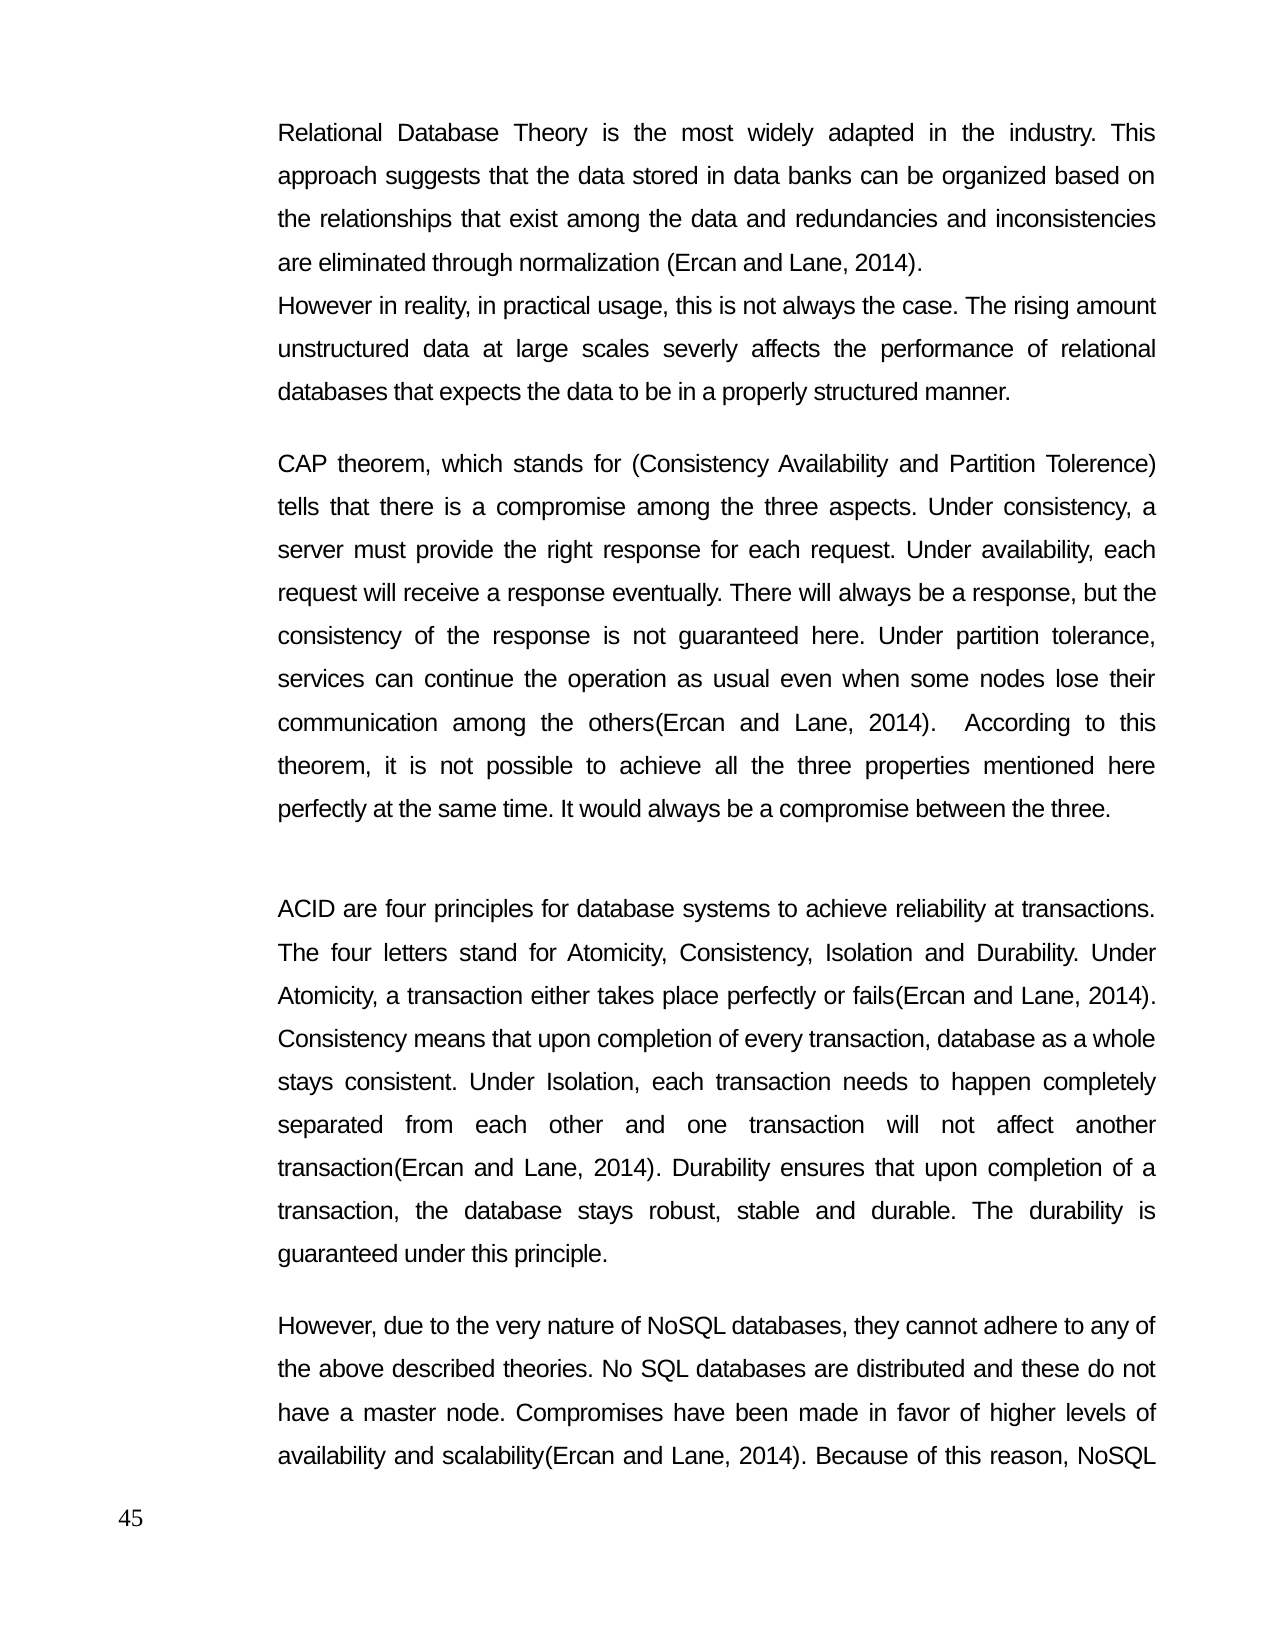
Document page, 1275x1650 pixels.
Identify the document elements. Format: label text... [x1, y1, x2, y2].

text ACID are four principles for database systems to achieve reliability at transactions. The four letters stand for Atomicity, Consistency, Isolation and Durability. Under Atomicity, a transaction either takes place perfectly or fails(Ercan and Lane, 2014)⁠. Consistency means that upon completion of every transaction, database as a whole stays consistent. Under Isolation, each transaction needs to happen completely separated from each other and one transaction will not affect another transaction(Ercan and Lane, 2014)⁠. Durability ensures that upon completion of a transaction, the database stays robust, stable and durable. The durability is guaranteed under this principle. [277, 894, 1157, 1268]
text Relational Database Theory is the most widely adapted in the industry. This approach suggests that the data stored in data banks can be organized based on the relationships that exist among the data and redundancies and inconsistencies are eliminated through normalization (Ercan and Lane, 2014)⁠. [231, 118, 1157, 276]
text However in reality, in practical usage, this is not always the case. The rising amount unstructured data at large scales severly affects the performance of relational databases that expects the data to be in a properly structured manner. [277, 291, 1157, 406]
text CAP theorem, which stands for (Consistency Availability and Partition Tolerence) tells that there is a compromise among the three aspects. Under consistency, a server must provide the right response for each request. Under availability, each request will receive a response eventually. There will always be a response, but the consistency of the response is not guaranteed here. Under partition tolerance, services can continue the operation as usual even when some nodes lose their communication among the others(Ercan and Lane, 2014)⁠. According to this theorem, it is not possible to achieve all the three properties mentioned here perfectly at the same time. It would always be a compromise between the three. [277, 449, 1157, 822]
text However, due to the very nature of NoSQL databases, they cannot adhere to any of the above described theories. No SQL databases are distributed and these do not have a master node. Compromises have been made in favor of higher levels of availability and scalability(Ercan and Lane, 2014)⁠. Because of this reason, NoSQL [277, 1311, 1157, 1469]
